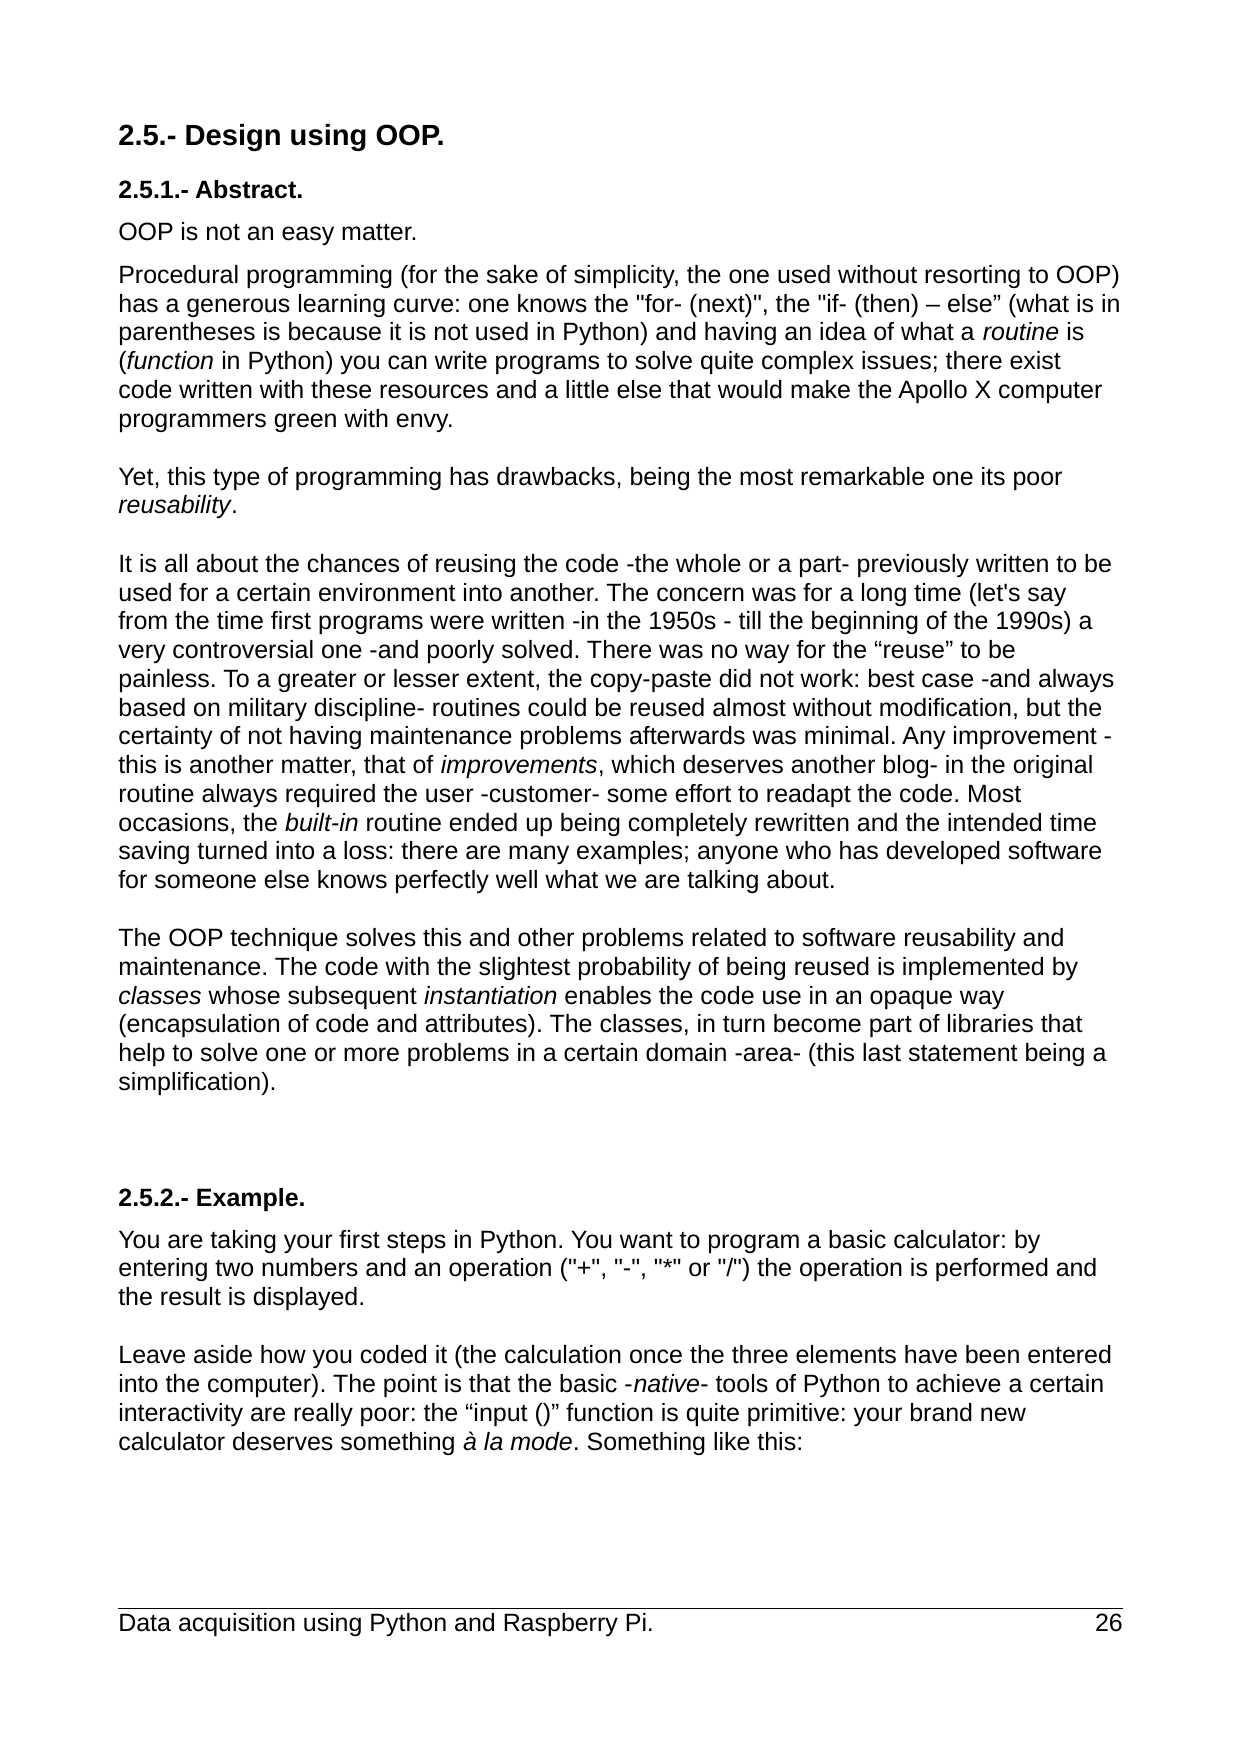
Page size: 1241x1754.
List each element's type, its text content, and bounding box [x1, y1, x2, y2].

text The OOP technique solves this and other problems related to software reusability and maintenance. The code with the slightest probability of being reused is implemented by classes whose subsequent instantiation enables the code use in an opaque way (encapsulation of code and attributes). The classes, in turn become part of libraries that help to solve one or more problems in a certain domain -area- (this last statement being a simplification). [118, 923, 1122, 1096]
text Leave aside how you coded it (the calculation once the three elements have been entered into the computer). The point is that the basic -native- tools of Python to achieve a certain interactivity are really poor: the “input ()” function is quite primitive: your brand new calculator deserves something à la mode. Something like this: [118, 1340, 1122, 1455]
text You are taking your first steps in Python. You want to program a basic calculator: by entering two numbers and an operation ("+", "-", "*" or "/") the operation is performed and the result is displayed. [118, 1224, 1122, 1311]
text Procedural programming (for the sake of simplicity, the one used without resorting to OOP) has a generous learning curve: one knows the "for- (next)", the "if- (then) – else” (what is in parentheses is because it is not used in Python) and having an idea of what a routine is (function in Python) you can write programs to solve quite complex issues; there exist code written with these resources and a little else that would make the Apollo X computer programmers green with envy. [118, 260, 1122, 432]
subtitle 2.5.2.- Example. [118, 1183, 1122, 1212]
text It is all about the chances of reusing the code -the whole or a part- previously written to be used for a certain environment into another. The concern was for a long time (let's say from the time first programs were written -in the 1950s - till the beginning of the 1990s) a very controversial one -and poorly solved. There was no way for the “reuse” to be painless. To a greater or lesser extent, the copy-paste did not work: best case -and always based on military discipline- routines could be reused almost without modification, but the certainty of not having maintenance problems afterwards was minimal. Any improvement -this is another matter, that of improvements, which deserves another blog- in the original routine always required the user -customer- some effort to readapt the code. Most occasions, the built-in routine ended up being completely rewritten and the intended time saving turned into a loss: there are many examples; anyone who has developed software for someone else knows perfectly well what we are talking about. [118, 549, 1122, 894]
subtitle 2.5.- Design using OOP. [118, 118, 1122, 152]
text OOP is not an easy matter. [118, 216, 1122, 245]
subtitle 2.5.1.- Abstract. [118, 175, 1122, 204]
text Yet, this type of programming has drawbacks, being the most remarkable one its poor reusability. [118, 462, 1122, 519]
